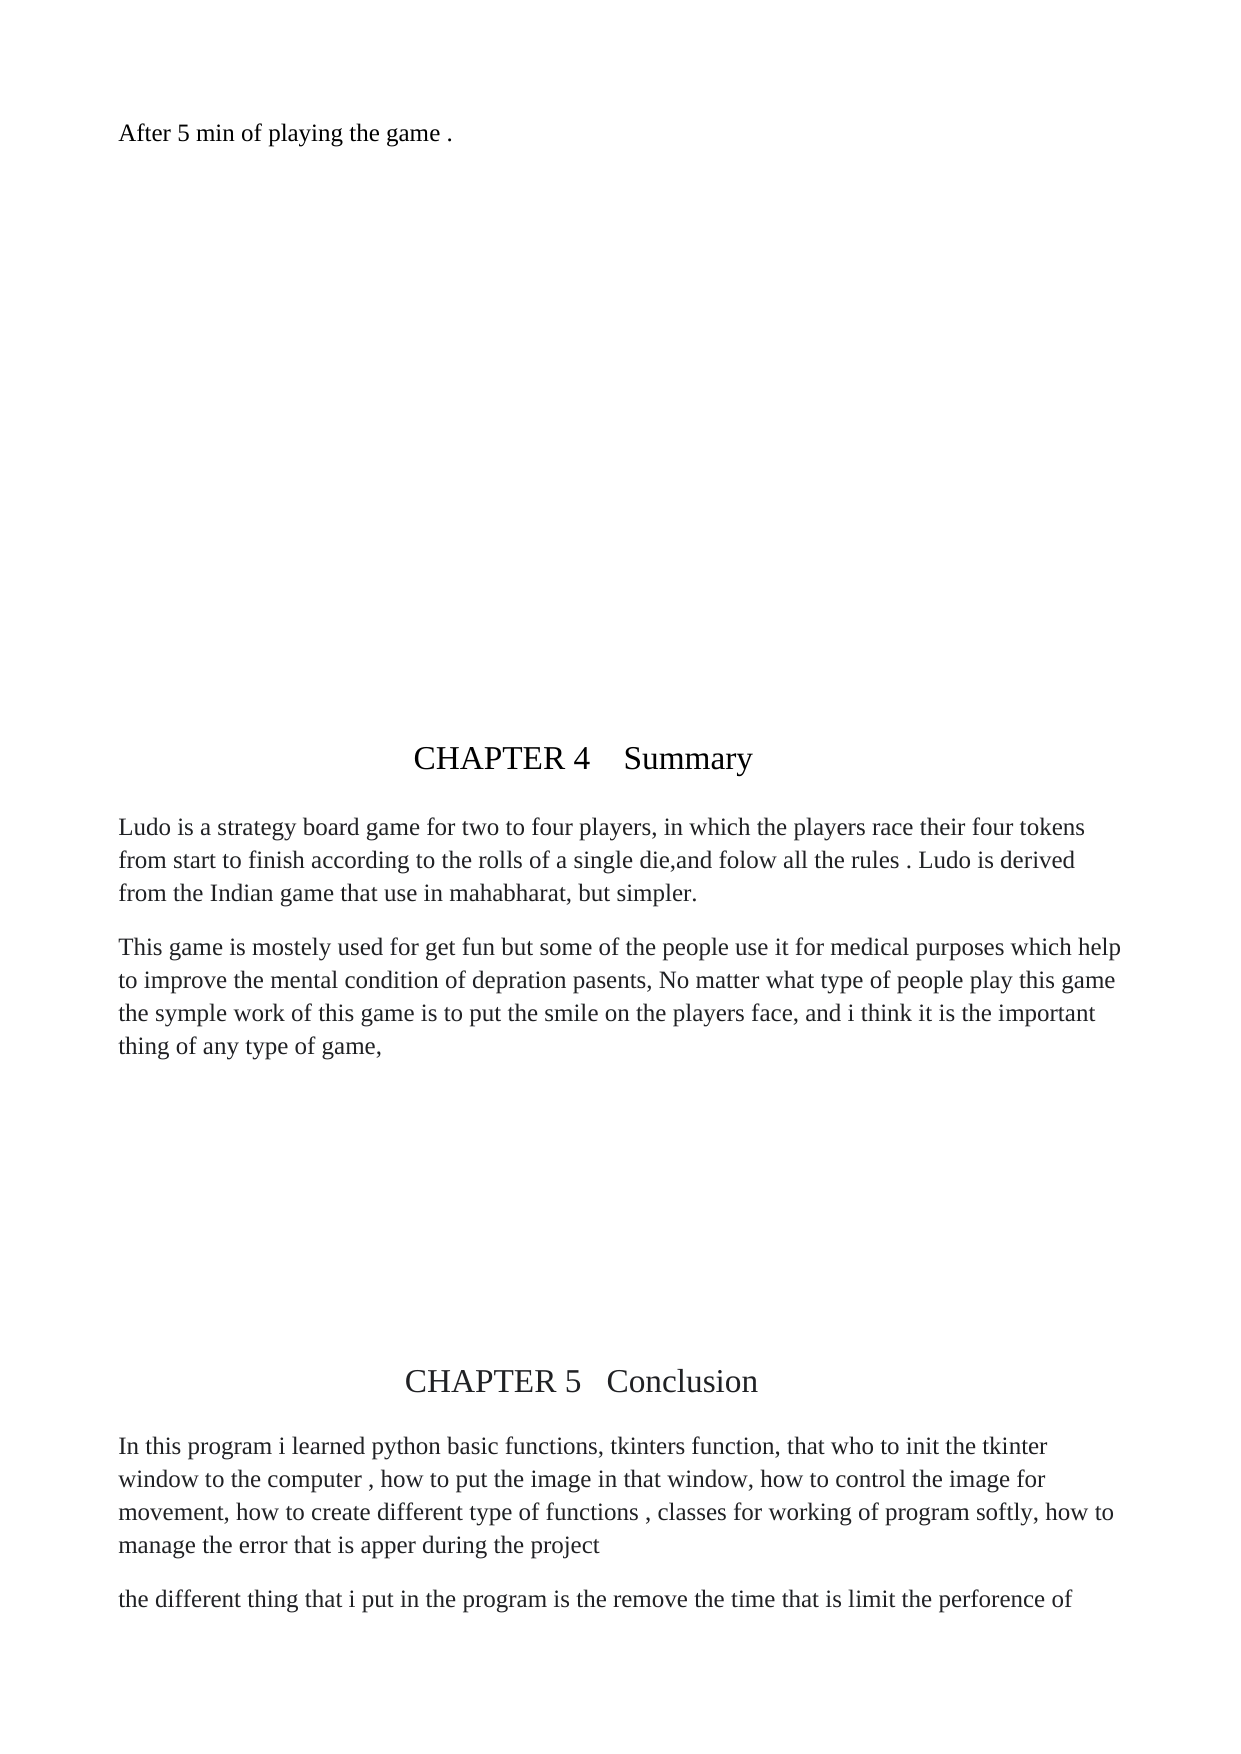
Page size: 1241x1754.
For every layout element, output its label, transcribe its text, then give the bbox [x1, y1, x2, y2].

text In this program i learned python basic functions, tkinters function, that who to init the tkinter window to the computer , how to put the image in that window, how to control the image for movement, how to create different type of functions , classes for working of program softly, how to manage the error that is apper during the project [118, 1431, 1122, 1559]
text This game is mostely used for get fun but some of the people use it for medical purposes which help to improve the mental condition of depration pasents, No matter what type of people play this game the symple work of this game is to put the smile on the players face, and i think it is the important thing of any type of game, [118, 932, 1122, 1059]
text CHAPTER 4 Summary [118, 721, 1122, 782]
text After 5 min of playing the game . [118, 118, 1122, 147]
text Ludo is a strategy board game for two to four players, in which the players race their four tokens from start to finish according to the rolls of a single die,and folow all the rules . Ludo is derived from the Indian game that use in mahabharat, but simpler. [118, 812, 1122, 907]
text CHAPTER 5 Conclusion [118, 1350, 1122, 1402]
text the different thing that i put in the program is the remove the time that is limit the perforence of [118, 1584, 1122, 1613]
